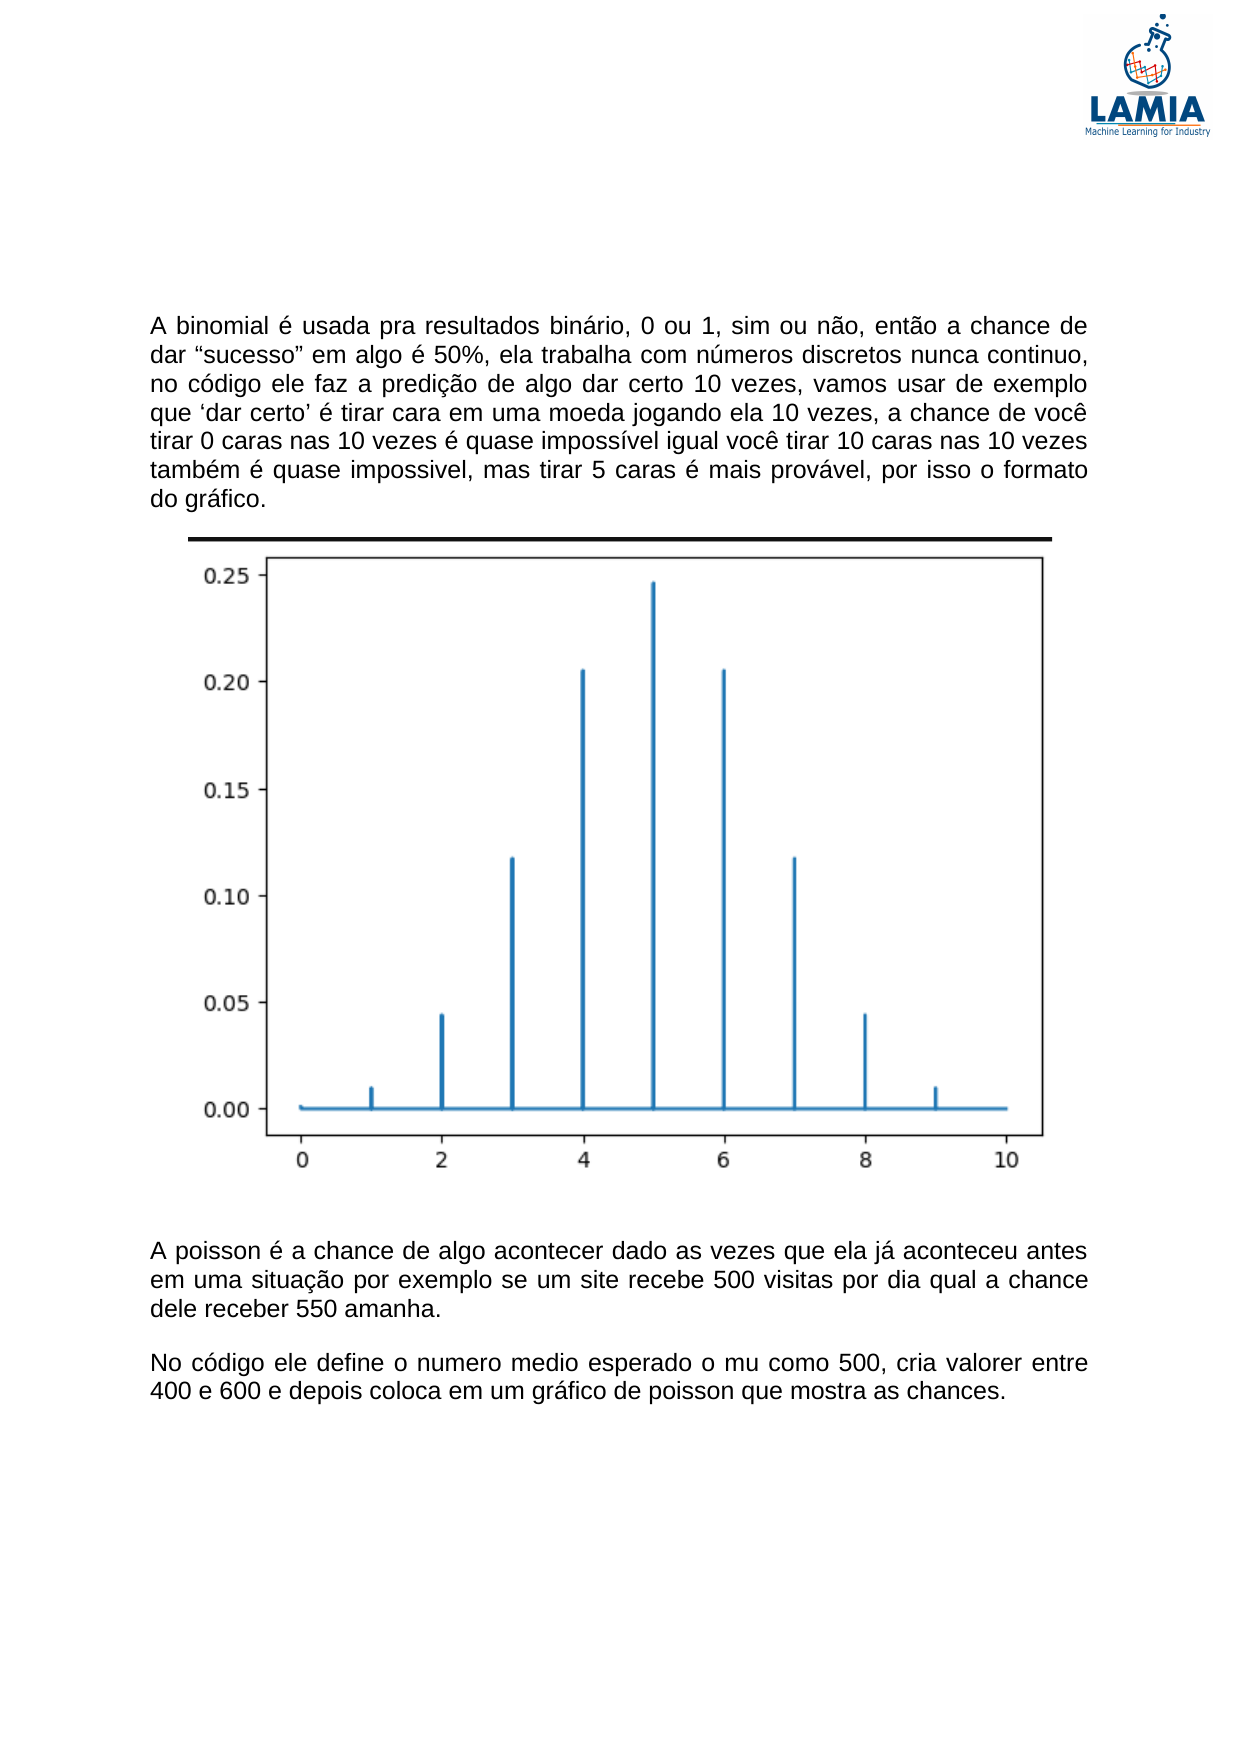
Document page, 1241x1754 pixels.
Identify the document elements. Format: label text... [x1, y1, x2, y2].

text A poisson é a chance de algo acontecer dado as vezes que ela já aconteceu antes em uma situação por exemplo se um site recebe 500 visitas por dia qual a chance dele receber 550 amanha. [150, 1236, 1090, 1322]
text No código ele define o numero medio esperado o mu como 500, cria valorer entre 400 e 600 e depois coloca em um gráfico de poisson que mostra as chances. [150, 1347, 1090, 1405]
picture [188, 537, 1053, 1185]
text A binomial é usada pra resultados binário, 0 ou 1, sim ou não, então a chance de dar “sucesso” em algo é 50%, ela trabalha com números discretos nunca continuo, no código ele faz a predição de algo dar certo 10 vezes, vamos usar de exemplo que ‘dar certo’ é tirar cara em uma moeda jogando ela 10 vezes, a chance de você tirar 0 caras nas 10 vezes é quase impossível igual você tirar 10 caras nas 10 vezes também é quase impossivel, mas tirar 5 caras é mais provável, por isso o formato do gráfico. [150, 311, 1090, 512]
picture [1082, 14, 1214, 140]
